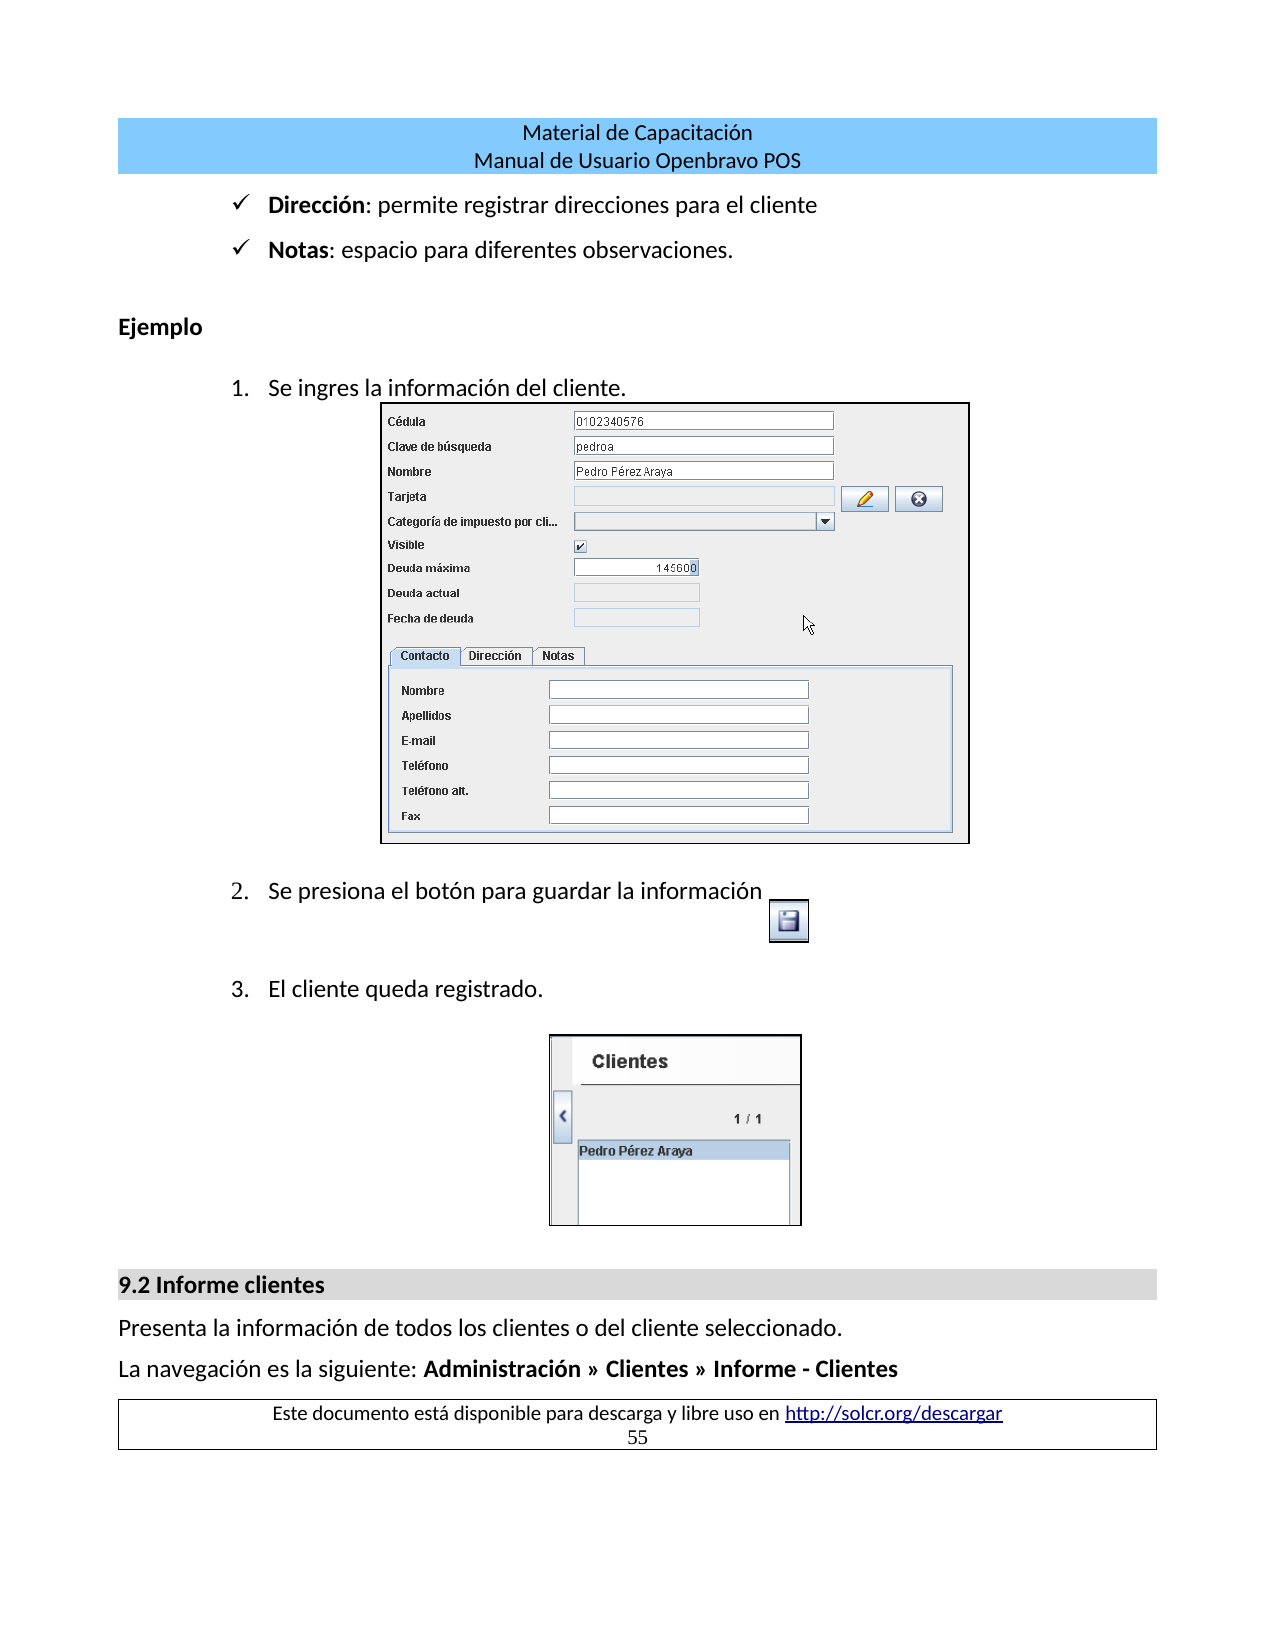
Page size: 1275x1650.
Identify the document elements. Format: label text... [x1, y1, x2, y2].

text Presenta la información de todos los clientes o del cliente seleccionado. [118, 1312, 1157, 1343]
text La navegación es la siguiente: Administración » Clientes » Informe - Clientes [118, 1353, 1157, 1384]
list Se presiona el botón para guardar la información [231, 875, 1157, 943]
text Ejemplo [118, 311, 1157, 341]
list Notas: espacio para diferentes observaciones. [231, 234, 1157, 265]
list Dirección: permite registrar direcciones para el cliente [231, 189, 1157, 219]
subtitle 9.2 Informe clientes [118, 1269, 1157, 1300]
list Se ingres la información del cliente. [231, 372, 1157, 402]
list El cliente queda registrado. [231, 973, 1157, 1004]
